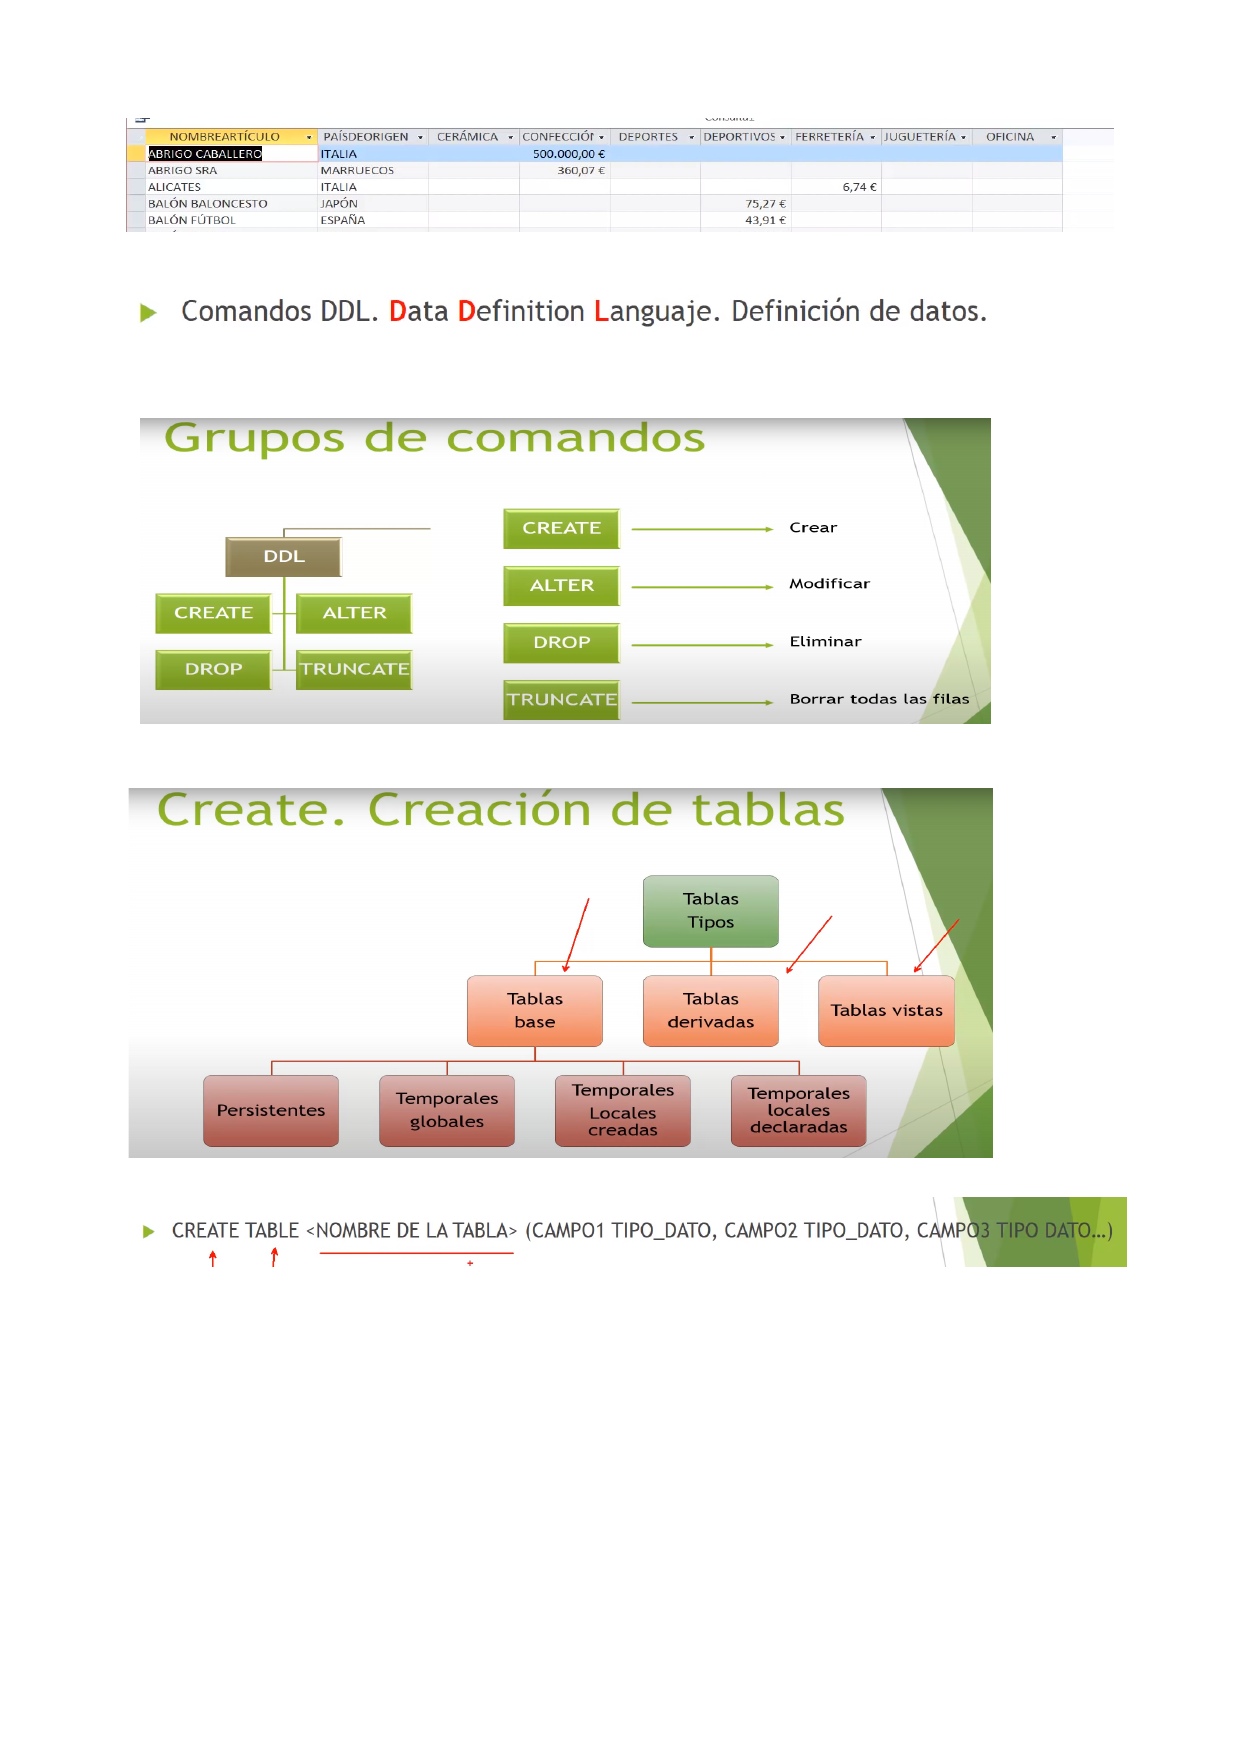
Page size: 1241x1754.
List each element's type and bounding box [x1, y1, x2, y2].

picture [128, 788, 993, 1158]
picture [118, 260, 1123, 343]
picture [123, 1197, 1127, 1267]
picture [140, 418, 991, 724]
picture [126, 118, 1114, 232]
